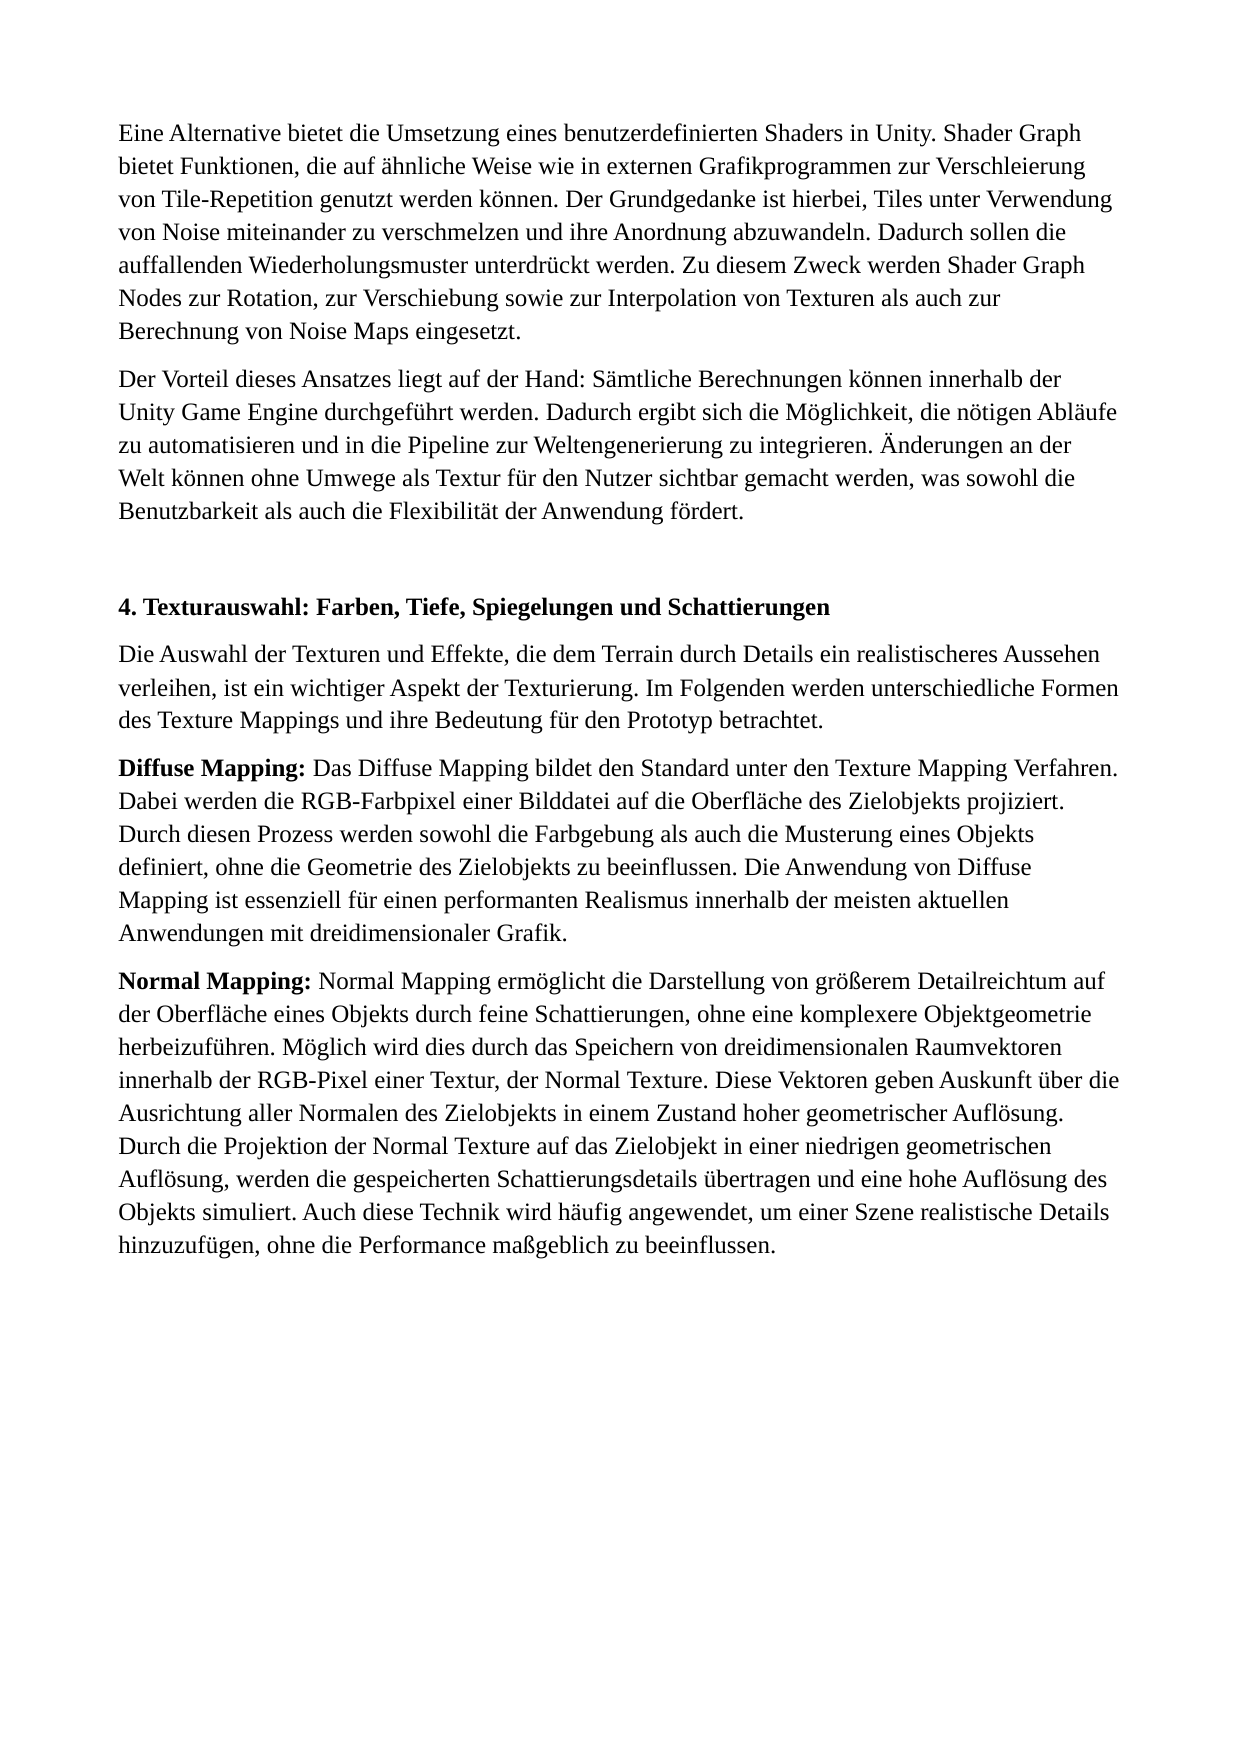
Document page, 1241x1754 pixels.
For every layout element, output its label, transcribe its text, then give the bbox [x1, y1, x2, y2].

text Eine Alternative bietet die Umsetzung eines benutzerdefinierten Shaders in Unity. Shader Graph bietet Funktionen, die auf ähnliche Weise wie in externen Grafikprogrammen zur Verschleierung von Tile-Repetition genutzt werden können. Der Grundgedanke ist hierbei, Tiles unter Verwendung von Noise miteinander zu verschmelzen und ihre Anordnung abzuwandeln. Dadurch sollen die auffallenden Wiederholungsmuster unterdrückt werden. Zu diesem Zweck werden Shader Graph Nodes zur Rotation, zur Verschiebung sowie zur Interpolation von Texturen als auch zur Berechnung von Noise Maps eingesetzt. [118, 118, 1122, 345]
text 4. Texturauswahl: Farben, Tiefe, Spiegelungen und Schattierungen [118, 592, 1122, 621]
text Diffuse Mapping: Das Diffuse Mapping bildet den Standard unter den Texture Mapping Verfahren. Dabei werden die RGB-Farbpixel einer Bilddatei auf die Oberfläche des Zielobjekts projiziert. Durch diesen Prozess werden sowohl die Farbgebung als auch die Musterung eines Objekts definiert, ohne die Geometrie des Zielobjekts zu beeinflussen. Die Anwendung von Diffuse Mapping ist essenziell für einen performanten Realismus innerhalb der meisten aktuellen Anwendungen mit dreidimensionaler Grafik. [118, 753, 1122, 947]
text Die Auswahl der Texturen und Effekte, die dem Terrain durch Details ein realistischeres Aussehen verleihen, ist ein wichtiger Aspekt der Texturierung. Im Folgenden werden unterschiedliche Formen des Texture Mappings und ihre Bedeutung für den Prototyp betrachtet. [118, 639, 1122, 734]
text Der Vorteil dieses Ansatzes liegt auf der Hand: Sämtliche Berechnungen können innerhalb der Unity Game Engine durchgeführt werden. Dadurch ergibt sich die Möglichkeit, die nötigen Abläufe zu automatisieren und in die Pipeline zur Weltengenerierung zu integrieren. Änderungen an der Welt können ohne Umwege als Textur für den Nutzer sichtbar gemacht werden, was sowohl die Benutzbarkeit als auch die Flexibilität der Anwendung fördert. [118, 364, 1122, 525]
text Normal Mapping: Normal Mapping ermöglicht die Darstellung von größerem Detailreichtum auf der Oberfläche eines Objekts durch feine Schattierungen, ohne eine komplexere Objektgeometrie herbeizuführen. Möglich wird dies durch das Speichern von dreidimensionalen Raumvektoren innerhalb der RGB-Pixel einer Textur, der Normal Texture. Diese Vektoren geben Auskunft über die Ausrichtung aller Normalen des Zielobjekts in einem Zustand hoher geometrischer Auflösung. Durch die Projektion der Normal Texture auf das Zielobjekt in einer niedrigen geometrischen Auflösung, werden die gespeicherten Schattierungsdetails übertragen und eine hohe Auflösung des Objekts simuliert. Auch diese Technik wird häufig angewendet, um einer Szene realistische Details hinzuzufügen, ohne die Performance maßgeblich zu beeinflussen. [118, 966, 1122, 1259]
